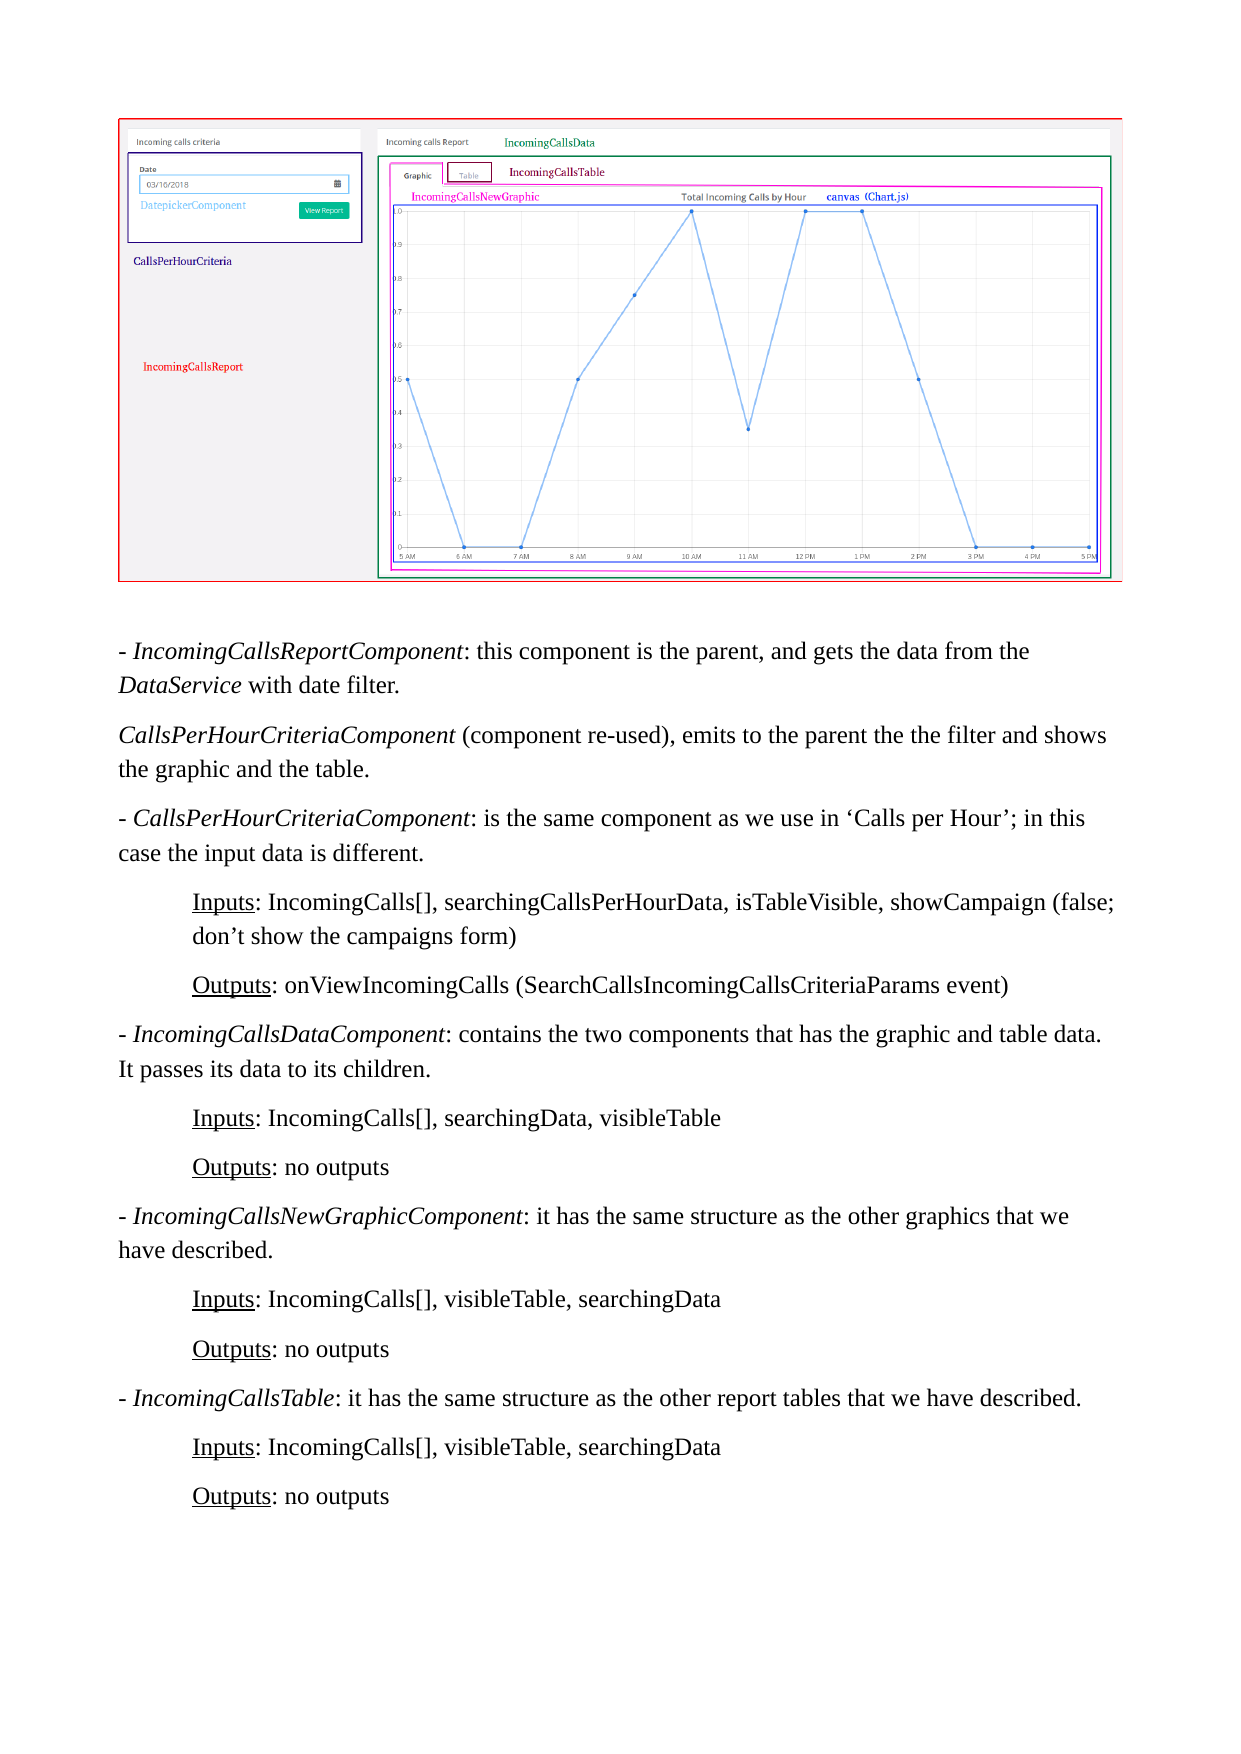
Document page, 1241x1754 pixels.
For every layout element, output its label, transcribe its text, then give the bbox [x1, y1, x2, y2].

text - IncomingCallsNewGraphicComponent: it has the same structure as the other graphics that we have described. [118, 1201, 1122, 1264]
text - CallsPerHourCriteriaComponent: is the same component as we use in ‘Calls per Hour’; in this case the input data is different. [118, 803, 1122, 866]
text - IncomingCallsTable: it has the same structure as the other report tables that we have described. [118, 1383, 1122, 1411]
text - IncomingCallsReportComponent: this component is the parent, and gets the data from the DataService with date filter. [118, 636, 1122, 699]
picture [118, 118, 1123, 582]
text CallsPerHourCriteriaComponent (component re-used), emits to the parent the the filter and shows the graphic and the table. [118, 720, 1122, 783]
text Outputs: no outputs [118, 1481, 1122, 1509]
text Outputs: no outputs [118, 1334, 1122, 1362]
text Inputs: IncomingCalls[], searchingData, visibleTable [118, 1103, 1122, 1132]
text - IncomingCallsDataComponent: contains the two components that has the graphic and table data. It passes its data to its children. [118, 1019, 1122, 1083]
text Outputs: no outputs [118, 1152, 1122, 1181]
text Inputs: IncomingCalls[], visibleTable, searchingData [118, 1284, 1122, 1313]
text Inputs: IncomingCalls[], searchingCallsPerHourData, isTableVisible, showCampaign (false; don’t show the campaigns form) [118, 887, 1122, 950]
text Outputs: onViewIncomingCalls (SearchCallsIncomingCallsCriteriaParams event) [118, 970, 1122, 999]
text Inputs: IncomingCalls[], visibleTable, searchingData [118, 1432, 1122, 1461]
